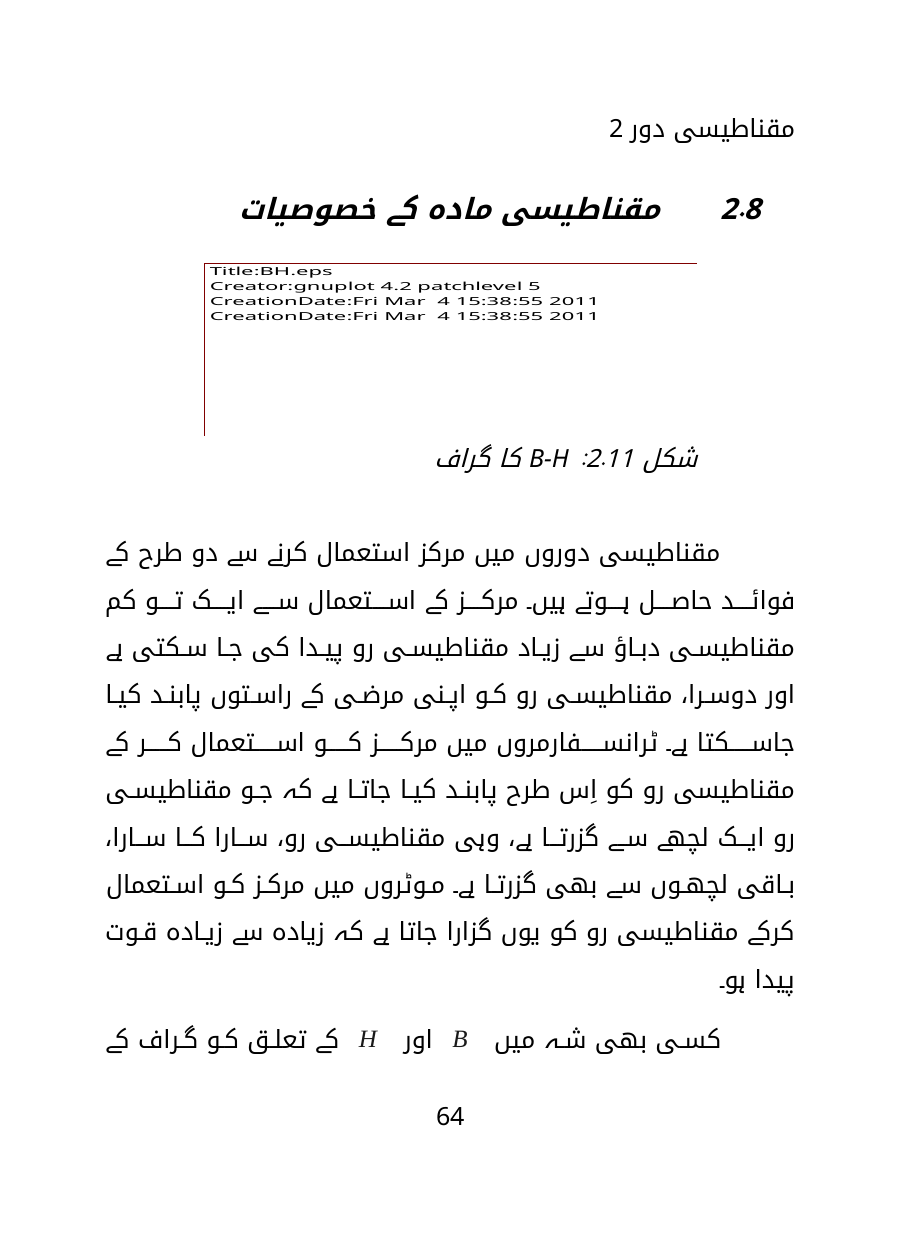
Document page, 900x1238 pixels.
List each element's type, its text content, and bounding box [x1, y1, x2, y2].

text مقناطیسی دوروں میں مرکز استعمال کرنے سے دو طرح کے فوائد حاصل ہوتے ہیں۔ مرکز کے استعمال سے ایک تو کم مقناطیسی دباؤ سے زیاد مقناطیسی رو پیدا کی جا سکتی ہے اور دوسرا، مقناطیسی رو کو اپنی مرضی کے راستوں پابند کیا جاسکتا ہے۔ ٹرانسفارمروں میں مرکز کو استعمال کر کے مقناطیسی رو کو اِس طرح پابند کیا جاتا ہے کہ جو مقناطیسی رو ایک لچھے سے گزرتا ہے، وہی مقناطیسی رو، سارا کا سارا، باقی لچھوں سے بھی گزرتا ہے۔ موٹروں میں مرکز کو استعمال کرکے مقناطیسی رو کو یوں گزارا جاتا ہے کہ زیادہ سے زیادہ قوت پیدا ہو۔ [105, 529, 795, 1003]
text شکل 2.11: B-H کا گراف [203, 263, 697, 483]
subtitle مقناطیسی مادہ کے خصوصیات [105, 182, 720, 238]
text کسی بھی شہ میں اور کے تعلق کو گراف کے ذریعہ سے پیش کیا جاتا ہے۔ ایسا ہی ایک گراف شکل 2.11 میں دکھایا گیا ہے۔ گراف کو دیکھا جائے توکے کسی ایک مقدار کے لئےکے دو مقدار ہیں۔ اگر مقناطیسی رو بڑھ رہا ہو تو، گراف میں نیچے سے اُوپر جانے والی لکیر، اِس میں اور کے تعلق کو پیش کرتی ہے اور اگر مقناطیسی رو کم ہو رہا ہو تو، اوپر سے نیچے آنے والی لکیر، اِس تعلق کو پیش کرتی ہے۔ چونکہ ، لہٰذا کے مقدار تبدیل ہونے سے بھی تبدیل ہوتا ہے۔ باوجود اِس کے ہم مقناطیسی دوروں میں یہ تصور کرتے ہیں کہ ایک مقررہ ہے۔ یہ تصور کر لینے سے عموماً جواب پر زیادہ اصر نہیں پڑتا۔ [105, 1016, 795, 1063]
